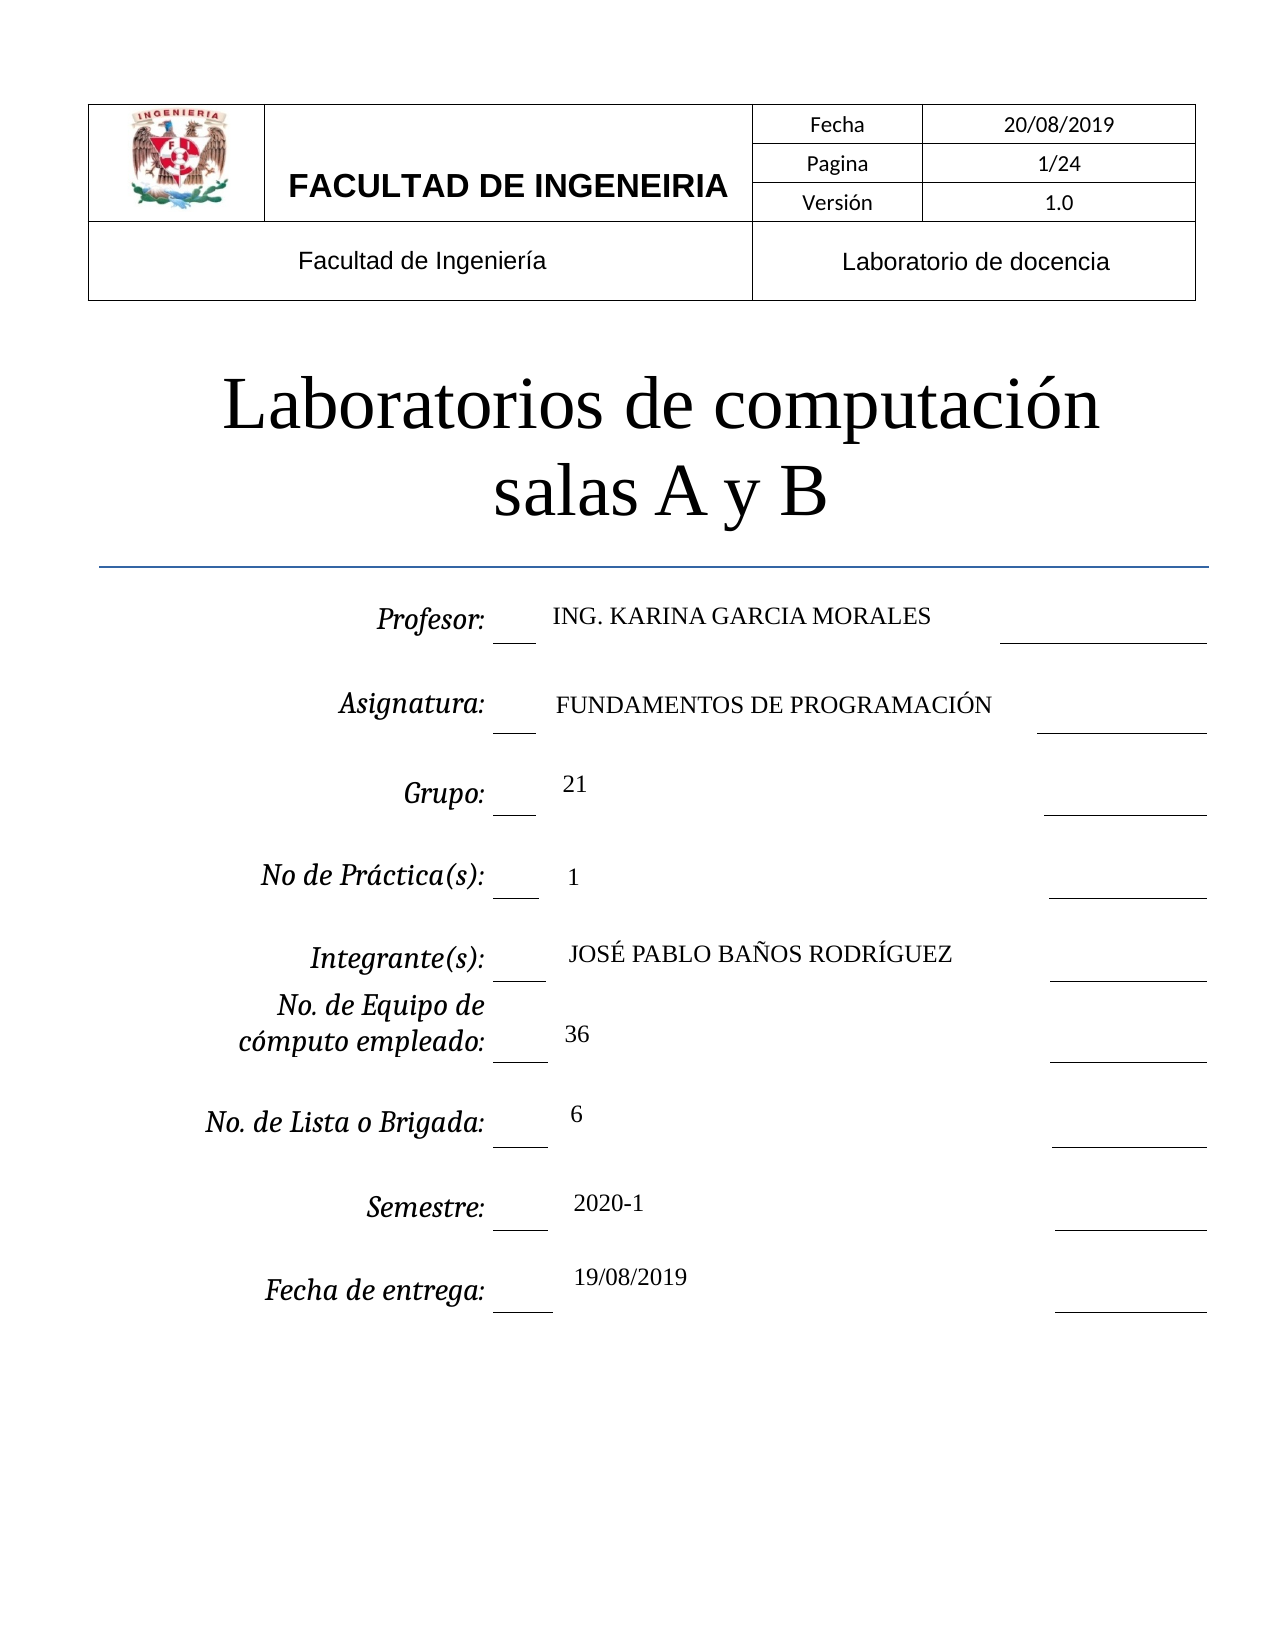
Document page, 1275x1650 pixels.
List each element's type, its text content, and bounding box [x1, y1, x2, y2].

table_cell [493, 899, 546, 981]
table_cell [552, 855, 1047, 930]
table_cell [1055, 1231, 1207, 1312]
table_header Profesor: [118, 568, 493, 643]
table_cell No de Práctica(s): [118, 815, 493, 898]
table_header [118, 560, 493, 566]
table_cell [1050, 982, 1207, 1062]
table_cell [558, 1254, 1054, 1481]
table_header Fecha [753, 105, 922, 143]
table_cell [1037, 734, 1207, 815]
table_cell Versión [753, 183, 922, 221]
table_cell [1049, 899, 1207, 981]
table_cell [554, 932, 1049, 1091]
text Laboratorios de computación [118, 359, 1205, 445]
table_cell 1.0 [923, 183, 1195, 221]
table_cell Facultad de Ingeniería [89, 222, 752, 300]
table_cell [493, 644, 536, 733]
table_header FACULTAD DE INGENEIRIA [265, 105, 752, 221]
table_cell [541, 644, 1207, 733]
table_cell Asignatura: [118, 643, 493, 733]
table_cell [1052, 1148, 1207, 1230]
table_cell [555, 1092, 1050, 1319]
table_header [89, 105, 264, 221]
table_cell [493, 1231, 554, 1312]
table_cell Pagina [753, 144, 922, 182]
table_header [493, 568, 1207, 643]
table_header [493, 560, 1207, 566]
table_cell [493, 1063, 548, 1147]
table_cell [1050, 1063, 1207, 1147]
table_cell [547, 762, 1043, 989]
text salas A y B [118, 445, 1205, 531]
table_cell Semestre: [118, 1147, 493, 1230]
table_cell [541, 683, 1036, 910]
table_cell [493, 816, 539, 898]
table_cell Integrante(s): [118, 898, 493, 981]
table_cell Grupo: [118, 733, 493, 815]
table_cell [550, 1012, 1045, 1239]
table_cell No. de Equipo de cómputo empleado: [118, 981, 493, 1062]
table_cell [493, 1148, 548, 1230]
table_header 20/08/2019 [923, 105, 1195, 143]
table_cell Fecha de entrega: [118, 1230, 493, 1312]
table_cell Laboratorio de docencia [753, 222, 1195, 300]
table_cell [1044, 816, 1207, 898]
table_cell [493, 982, 550, 1062]
table_cell [493, 734, 536, 815]
table_cell No. de Lista o Brigada: [118, 1062, 493, 1147]
table_cell [558, 1180, 1054, 1253]
table_cell 1/24 [923, 144, 1195, 182]
table_header [538, 594, 998, 682]
